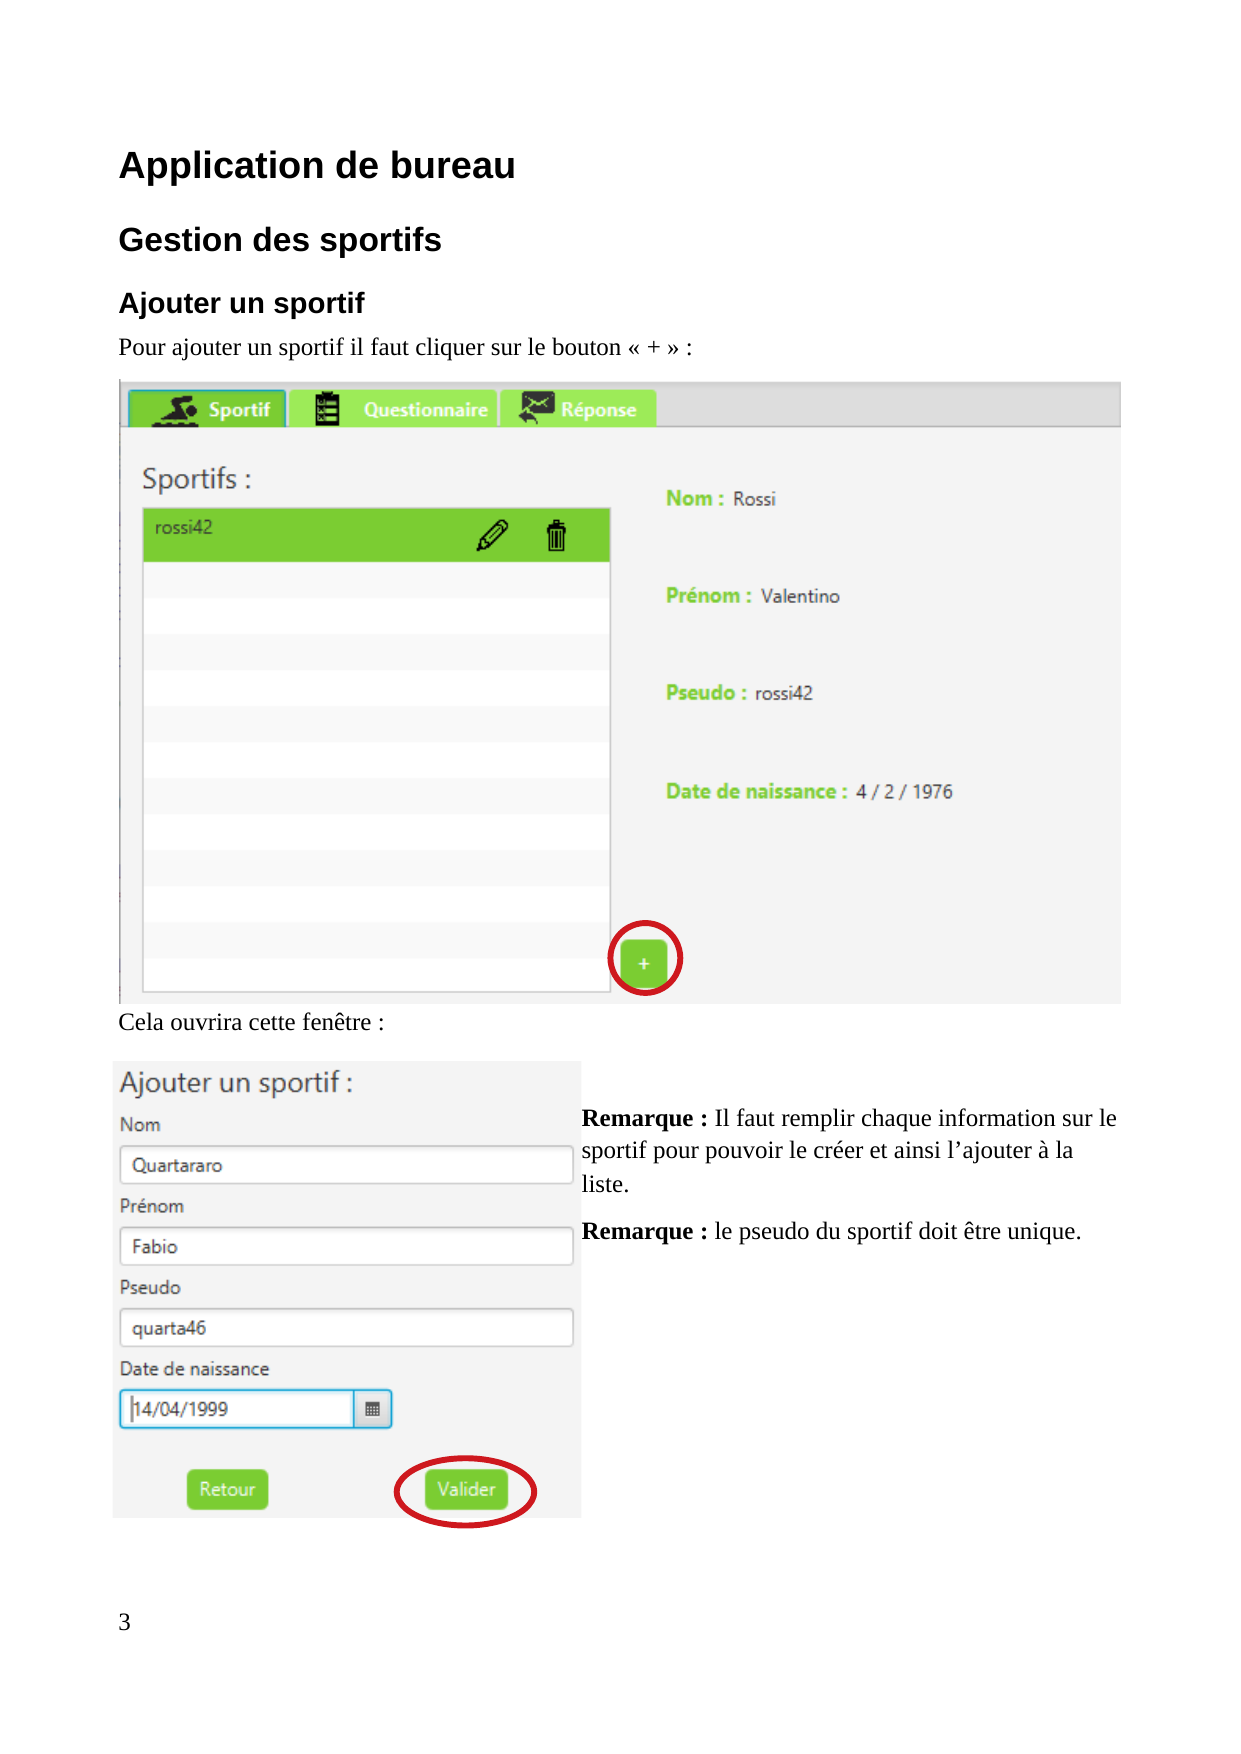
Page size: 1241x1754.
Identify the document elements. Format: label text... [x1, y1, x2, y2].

picture [400, 1462, 531, 1518]
subtitle Gestion des sportifs [118, 220, 1122, 259]
subtitle Application de bureau [118, 143, 1122, 187]
subtitle Ajouter un sportif [118, 286, 1122, 319]
text Cela ouvrira cette fenêtre : [118, 380, 1122, 1036]
picture [119, 379, 1121, 1004]
text Remarque : Il faut remplir chaque information sur le sportif pour pouvoir le créer et ainsi l’ajouter à la liste. [582, 1103, 1122, 1197]
text Pour ajouter un sportif il faut cliquer sur le bouton « + » : [118, 332, 1122, 361]
text Remarque : le pseudo du sportif doit être unique. [582, 1216, 1122, 1245]
picture [112, 1061, 582, 1518]
